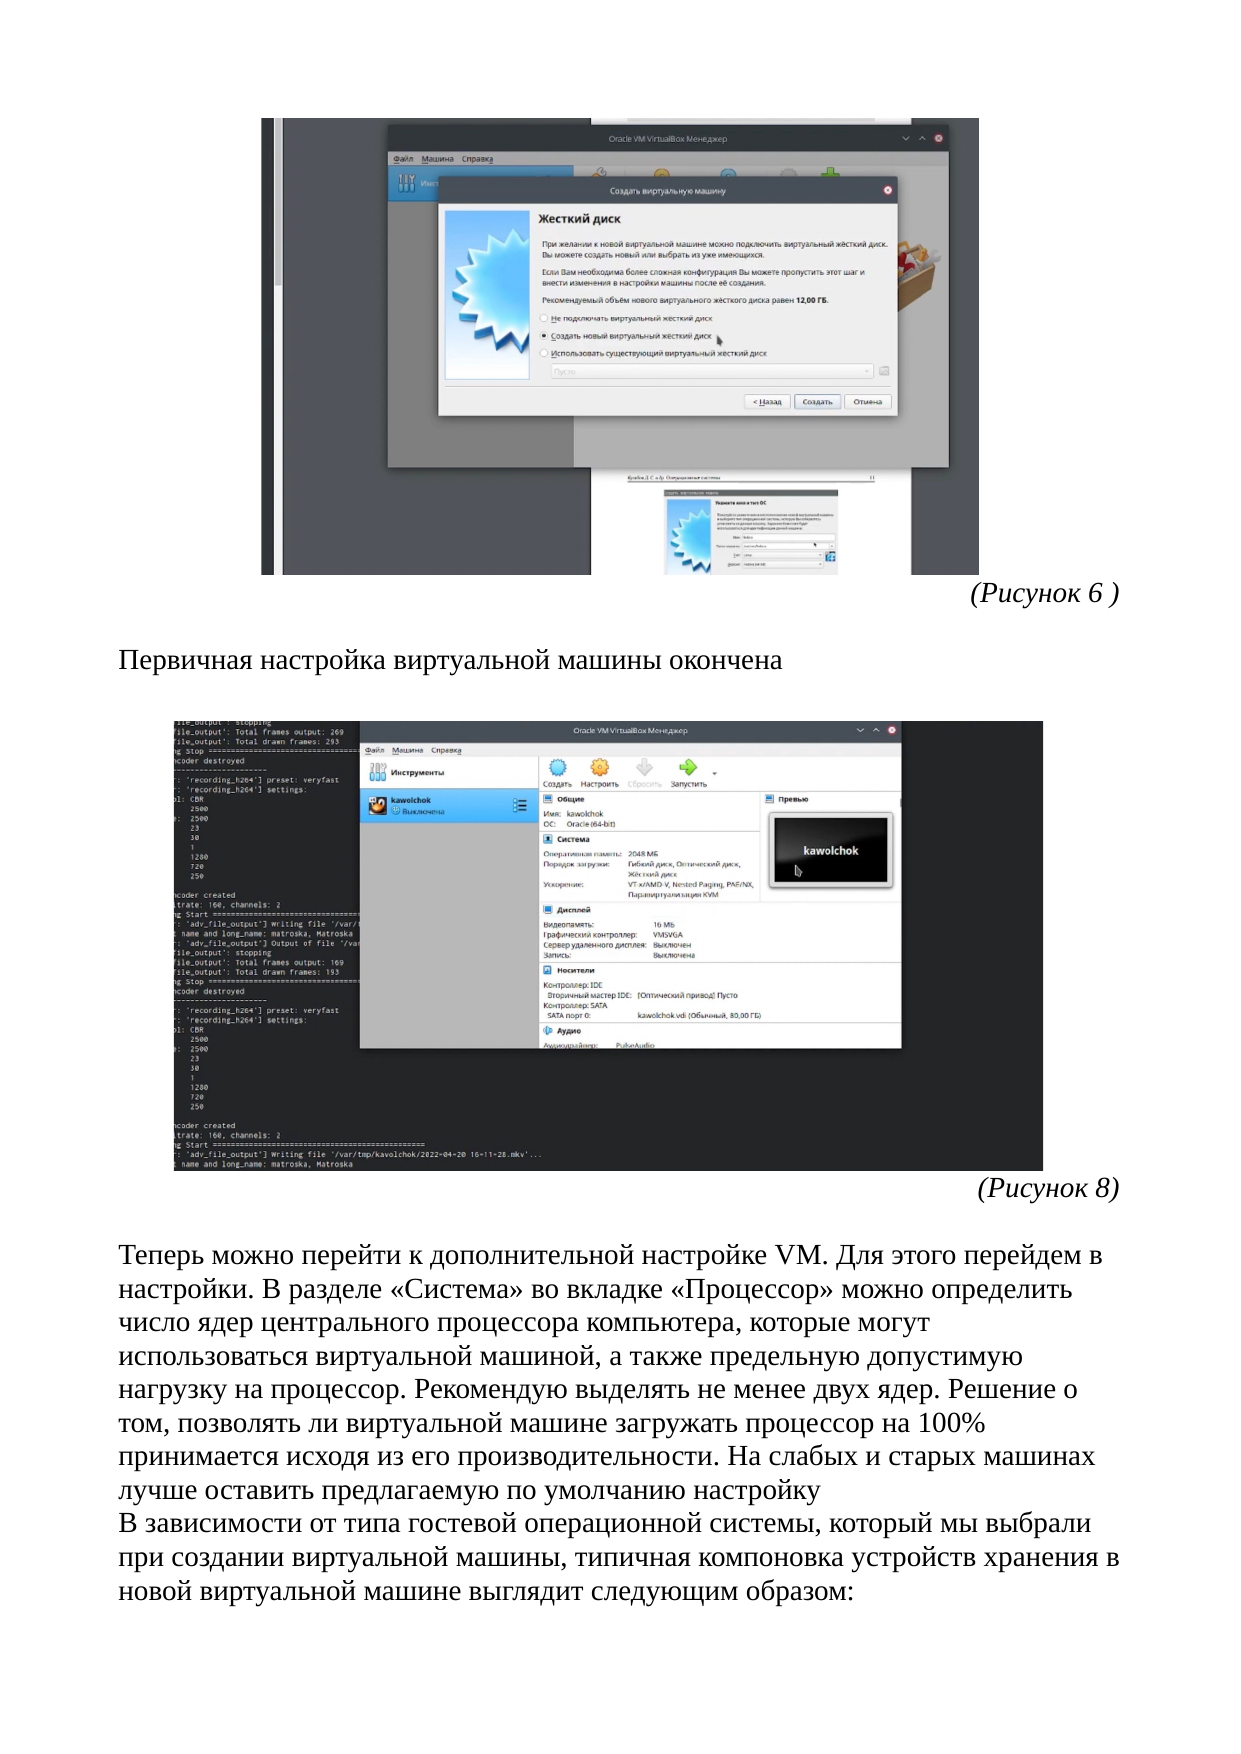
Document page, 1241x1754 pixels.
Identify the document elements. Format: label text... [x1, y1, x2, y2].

text Первичная настройка виртуальной машины окончена [118, 642, 1122, 676]
picture [261, 118, 979, 575]
text (Рисунок 8) [118, 709, 1122, 1204]
text (Рисунок 6 ) [118, 118, 1122, 608]
picture [173, 721, 1044, 1171]
text В зависимости от типа гостевой операционной системы, который мы выбрали при создании виртуальной машины, типичная компоновка устройств хранения в новой виртуальной машине выглядит следующим образом: [118, 1506, 1122, 1606]
text Теперь можно перейти к дополнительной настройке VM. Для этого перейдем в настройки. В разделе «Система» во вкладке «Процессор» можно определить число ядер центрального процессора компьютера, которые могут использоваться виртуальной машиной, а также предельную допустимую нагрузку на процессор. Рекомендую выделять не менее двух ядер. Решение о том, позволять ли виртуальной машине загружать процессор на 100% принимается исходя из его производительности. На слабых и старых машинах лучше оставить предлагаемую по умолчанию настройку [118, 1237, 1122, 1506]
